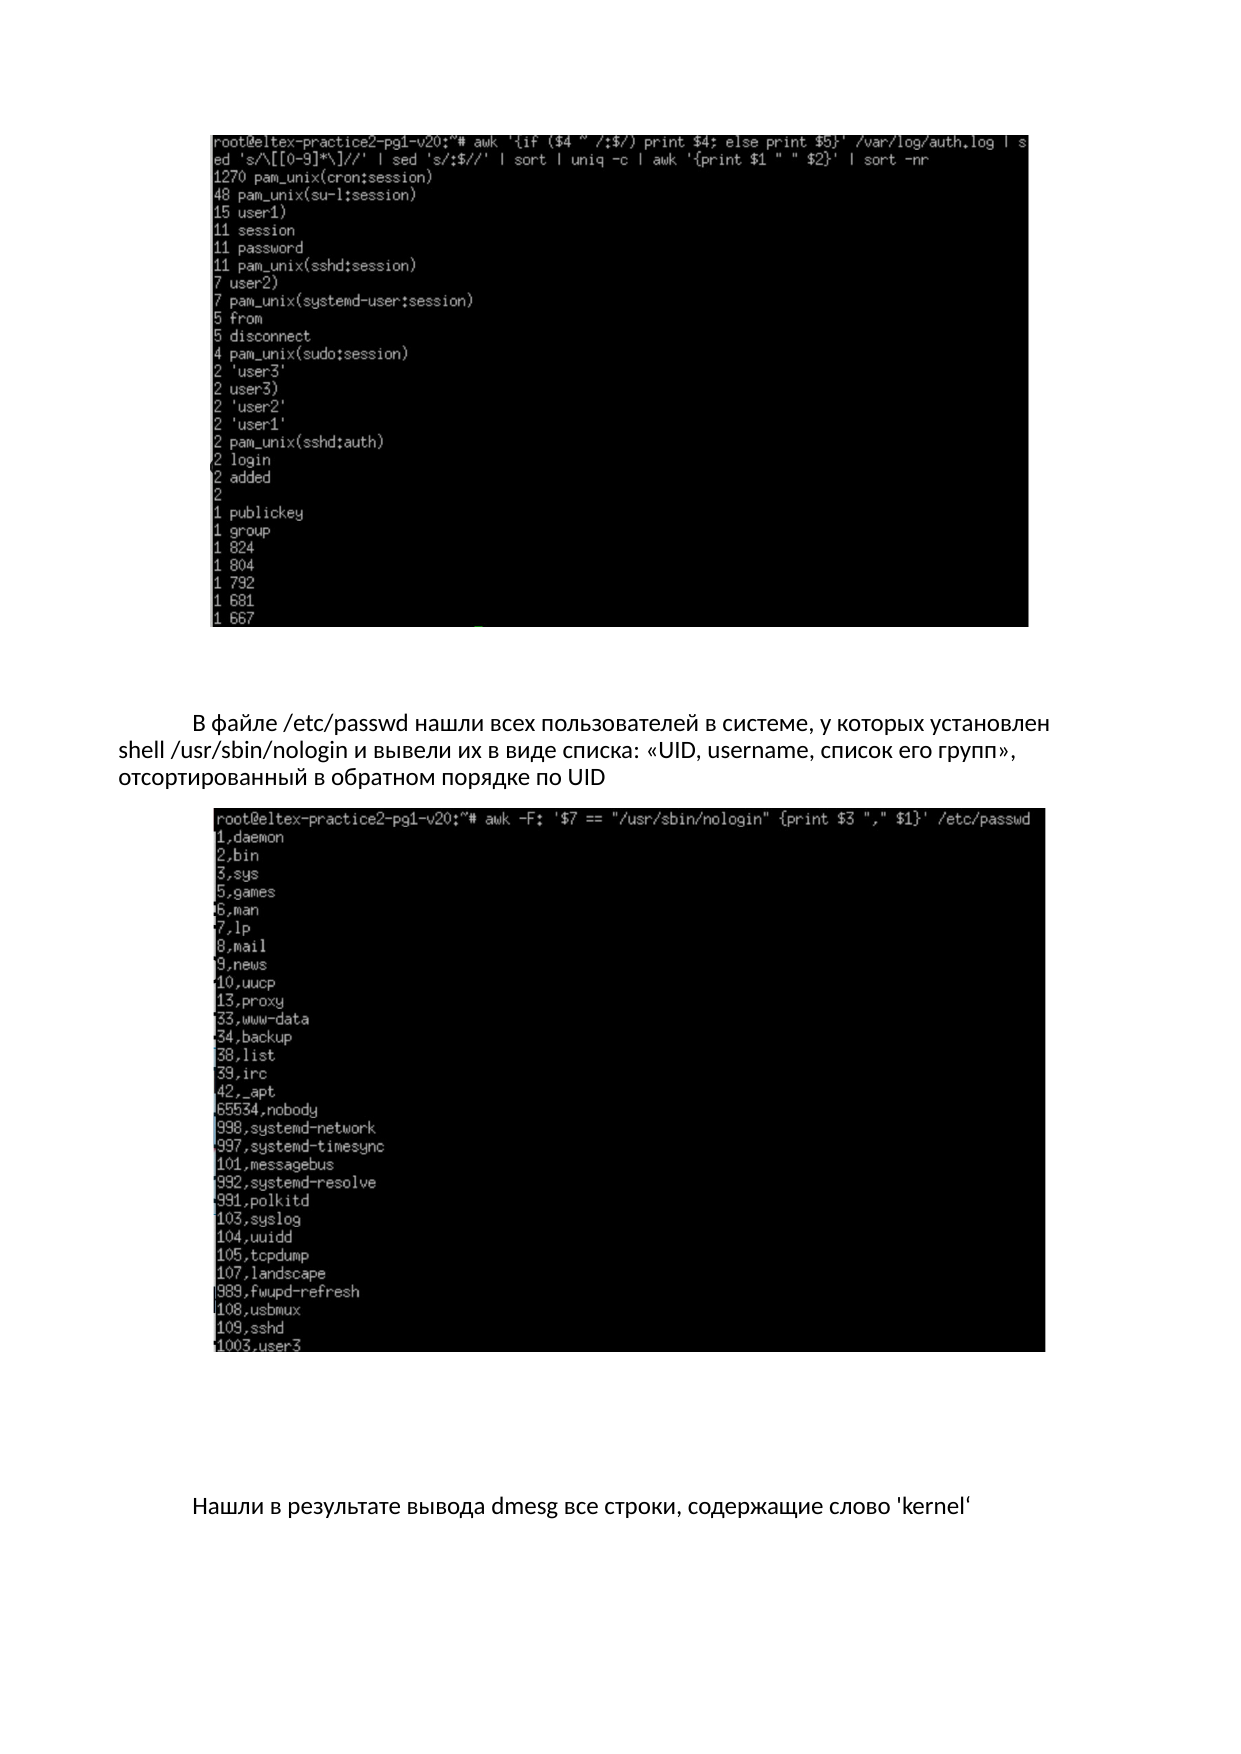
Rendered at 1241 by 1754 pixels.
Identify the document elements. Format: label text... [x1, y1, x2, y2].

text В файле /etc/passwd нашли всех пользователей в системе, у которых установлен shell /usr/sbin/nologin и вывели их в виде списка: «UID, username, список его групп», отсортированный в обратном порядке по UID [118, 709, 1122, 792]
text Нашли в результате вывода dmesg все строки, содержащие слово 'kernel‘ [118, 1493, 1122, 1520]
picture [210, 135, 1030, 627]
picture [213, 808, 1046, 1352]
